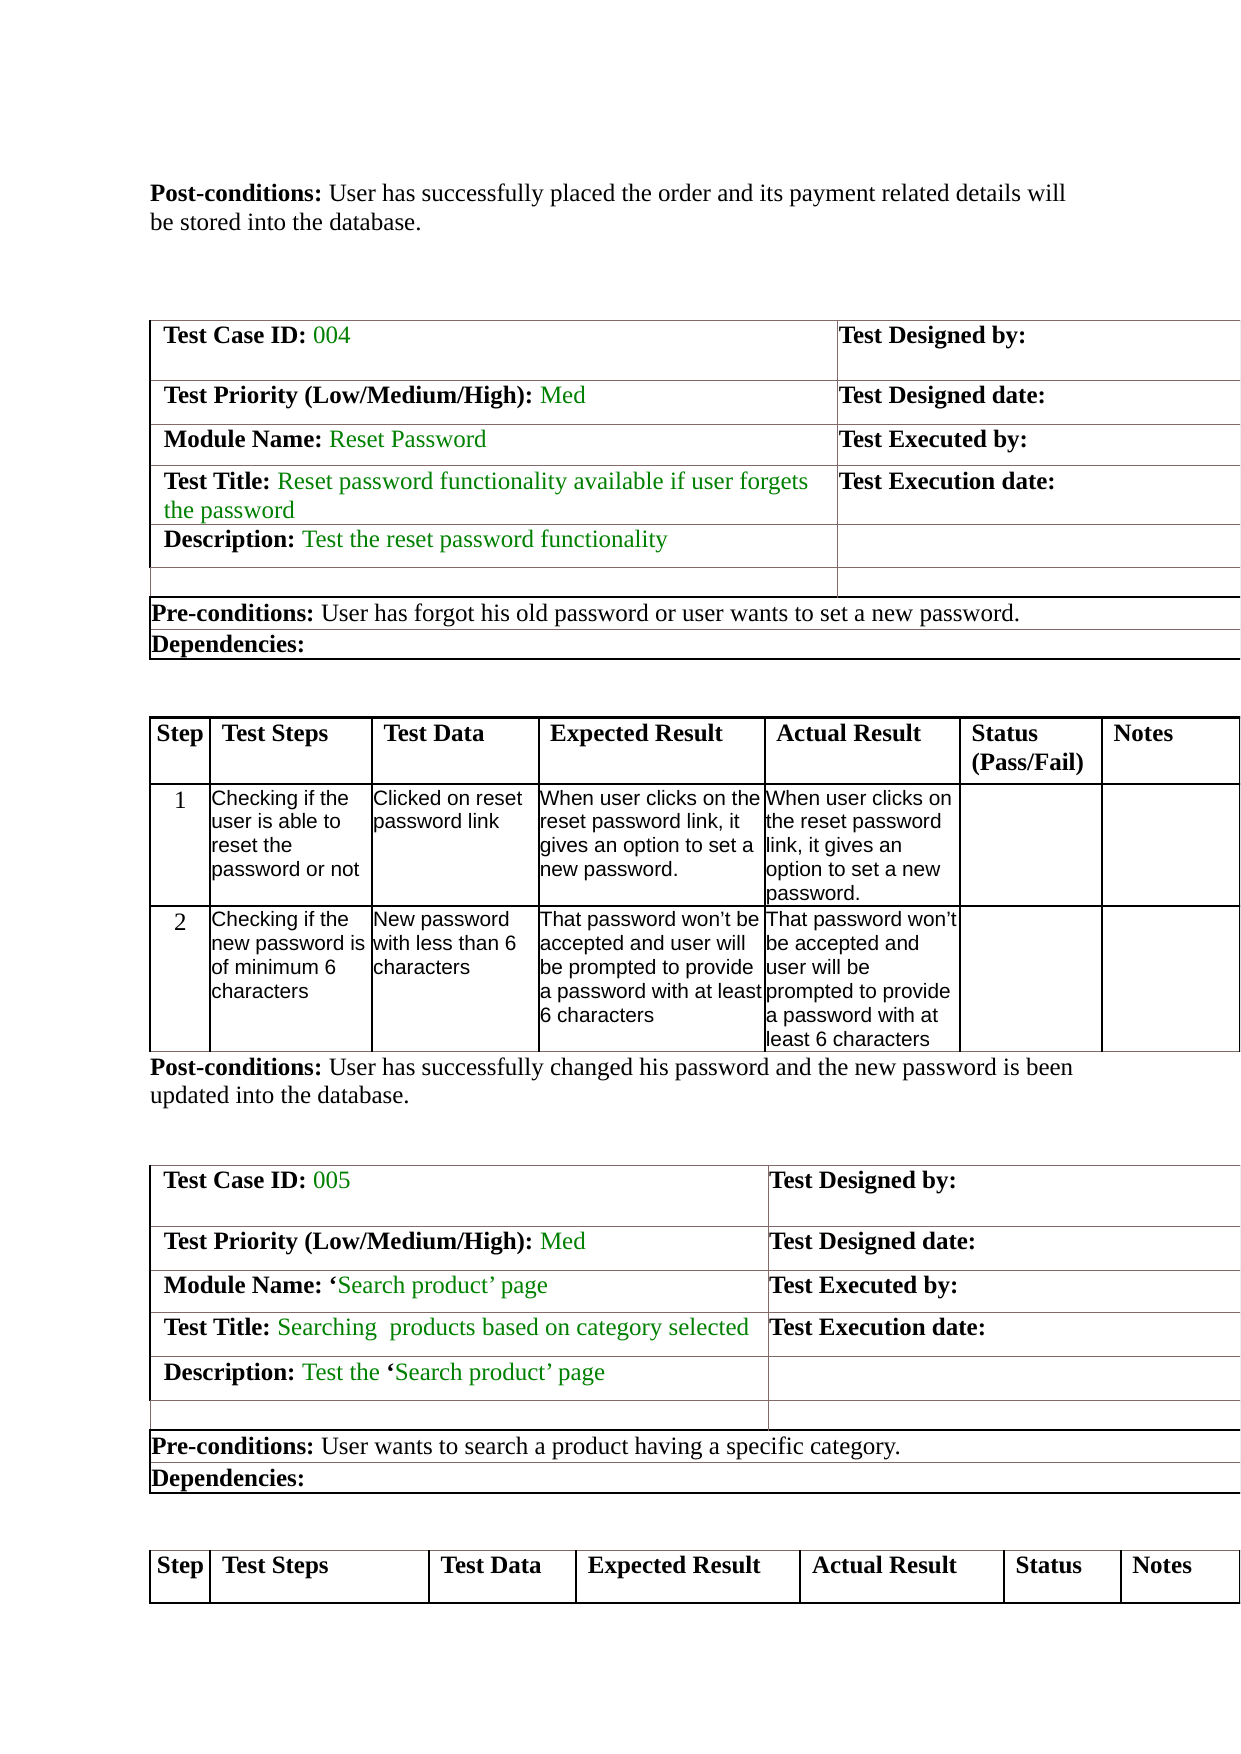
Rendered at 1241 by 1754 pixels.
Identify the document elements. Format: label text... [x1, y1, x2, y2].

table_cell [838, 525, 1240, 567]
table_cell Test Executed by: [769, 1271, 1240, 1312]
table_cell When user clicks on the reset password link, it gives an option to set a new password. [766, 785, 959, 905]
table_cell Module Name: Reset Password [151, 425, 837, 465]
table_header Expected Result [540, 719, 764, 783]
table_header Step [151, 719, 209, 783]
table_header Test Designed by: [769, 1166, 1240, 1226]
table_header Notes [1103, 719, 1239, 783]
table_header Test Case ID: 005 [151, 1166, 768, 1226]
text Post-conditions: User has successfully placed the order and its payment related details will be stored into the database. [150, 178, 1090, 236]
table_header Actual Result [766, 719, 959, 783]
table_cell Test Executed by: [838, 425, 1240, 465]
table_cell [151, 1401, 768, 1429]
table_cell Description: Test the ‘Search product’ page [151, 1357, 768, 1400]
table_cell Test Title: Searching products based on category selected [151, 1313, 768, 1356]
table_header Test Data [373, 719, 538, 783]
table_header Actual Result [801, 1551, 1003, 1602]
table_cell Test Priority (Low/Medium/High): Med [151, 381, 837, 424]
text Post-conditions: User has successfully changed his password and the new password is been updated into the database. [150, 1052, 1090, 1109]
table_header Status (Pass/Fail) [961, 719, 1101, 783]
table_cell New password with less than 6 characters [373, 907, 538, 1051]
table_cell Test Priority (Low/Medium/High): Med [151, 1227, 768, 1270]
table_header Test Data [430, 1551, 575, 1602]
table_cell [838, 568, 1240, 596]
table_header Test Designed by: [838, 321, 1240, 380]
table_cell [961, 785, 1101, 905]
table_cell Test Title: Reset password functionality available if user forgets the password [151, 466, 837, 523]
table_cell Test Execution date: [769, 1313, 1240, 1356]
table_cell Dependencies: [151, 630, 1240, 658]
table_cell Pre-conditions: User has forgot his old password or user wants to set a new password. [151, 598, 1240, 629]
table_header Expected Result [577, 1551, 799, 1602]
table_header Status [1005, 1551, 1120, 1602]
table_cell Module Name: ‘Search product’ page [151, 1271, 768, 1312]
table_header Test Steps [211, 1551, 428, 1602]
table_cell [1103, 907, 1239, 1051]
table_cell When user clicks on the reset password link, it gives an option to set a new password. [540, 785, 764, 905]
table_cell [769, 1357, 1240, 1400]
table_cell Clicked on reset password link [373, 785, 538, 905]
table_cell [1103, 785, 1239, 905]
table_cell [769, 1401, 1240, 1429]
table_cell Dependencies: [151, 1463, 1240, 1492]
table_header Test Case ID: 004 [151, 321, 837, 380]
table_cell 1 [151, 785, 209, 905]
table_cell Test Execution date: [838, 466, 1240, 523]
table_header Notes [1122, 1551, 1239, 1602]
table_header Test Steps [211, 719, 371, 783]
table_cell Test Designed date: [838, 381, 1240, 424]
table_cell Description: Test the reset password functionality [151, 525, 837, 567]
table_cell [151, 568, 837, 596]
table_cell That password won’t be accepted and user will be prompted to provide a password with at least 6 characters [766, 907, 959, 1051]
table_cell 2 [151, 907, 209, 1051]
table_cell Pre-conditions: User wants to search a product having a specific category. [151, 1431, 1240, 1462]
table_cell That password won’t be accepted and user will be prompted to provide a password with at least 6 characters [540, 907, 764, 1051]
table_header Step [151, 1551, 209, 1602]
table_cell Test Designed date: [769, 1227, 1240, 1270]
table_cell Checking if the new password is of minimum 6 characters [211, 907, 371, 1051]
table_cell [961, 907, 1101, 1051]
table_cell Checking if the user is able to reset the password or not [211, 785, 371, 905]
